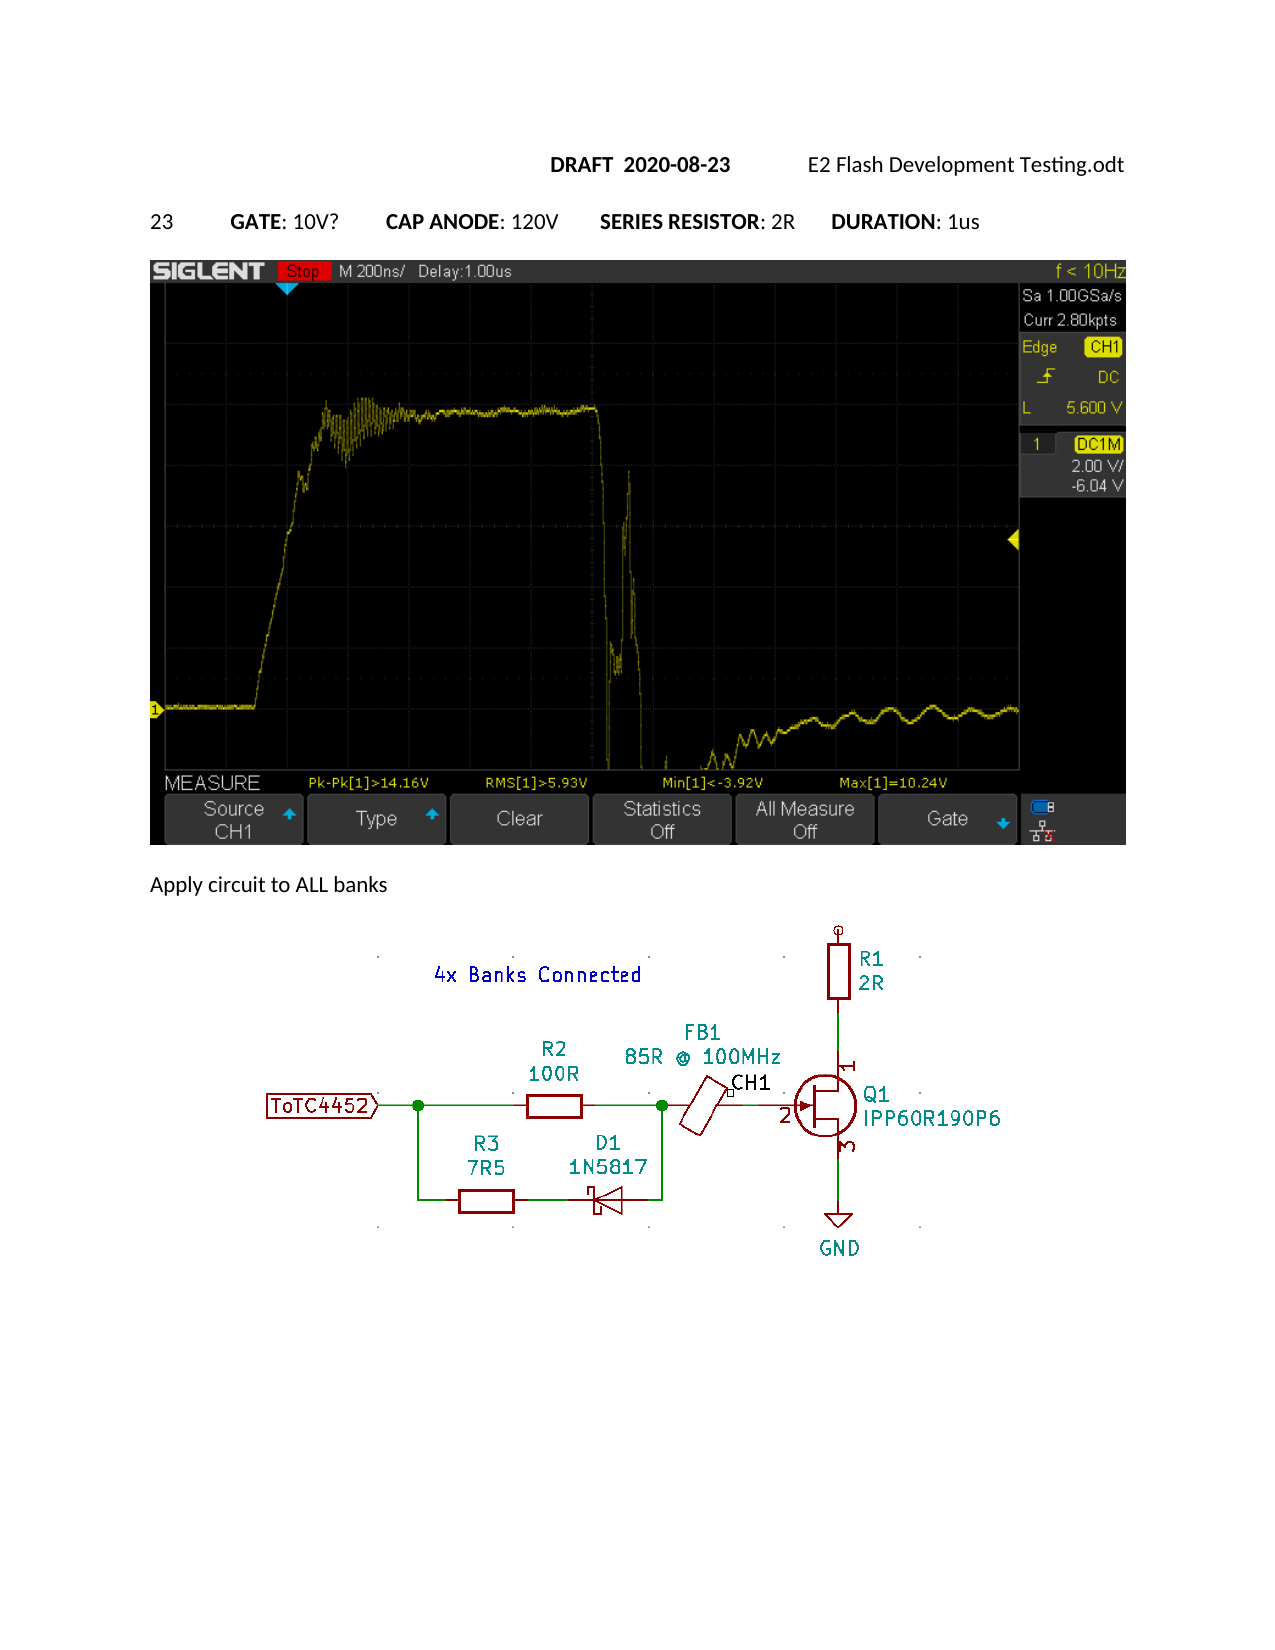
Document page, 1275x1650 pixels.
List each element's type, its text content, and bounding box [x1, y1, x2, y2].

text 23 GATE: 10V? CAP ANODE: 120V SERIES RESISTOR: 2R DURATION: 1us [150, 207, 1125, 236]
picture [263, 922, 1012, 1257]
picture [150, 260, 1126, 845]
text Apply circuit to ALL banks [150, 870, 1125, 898]
